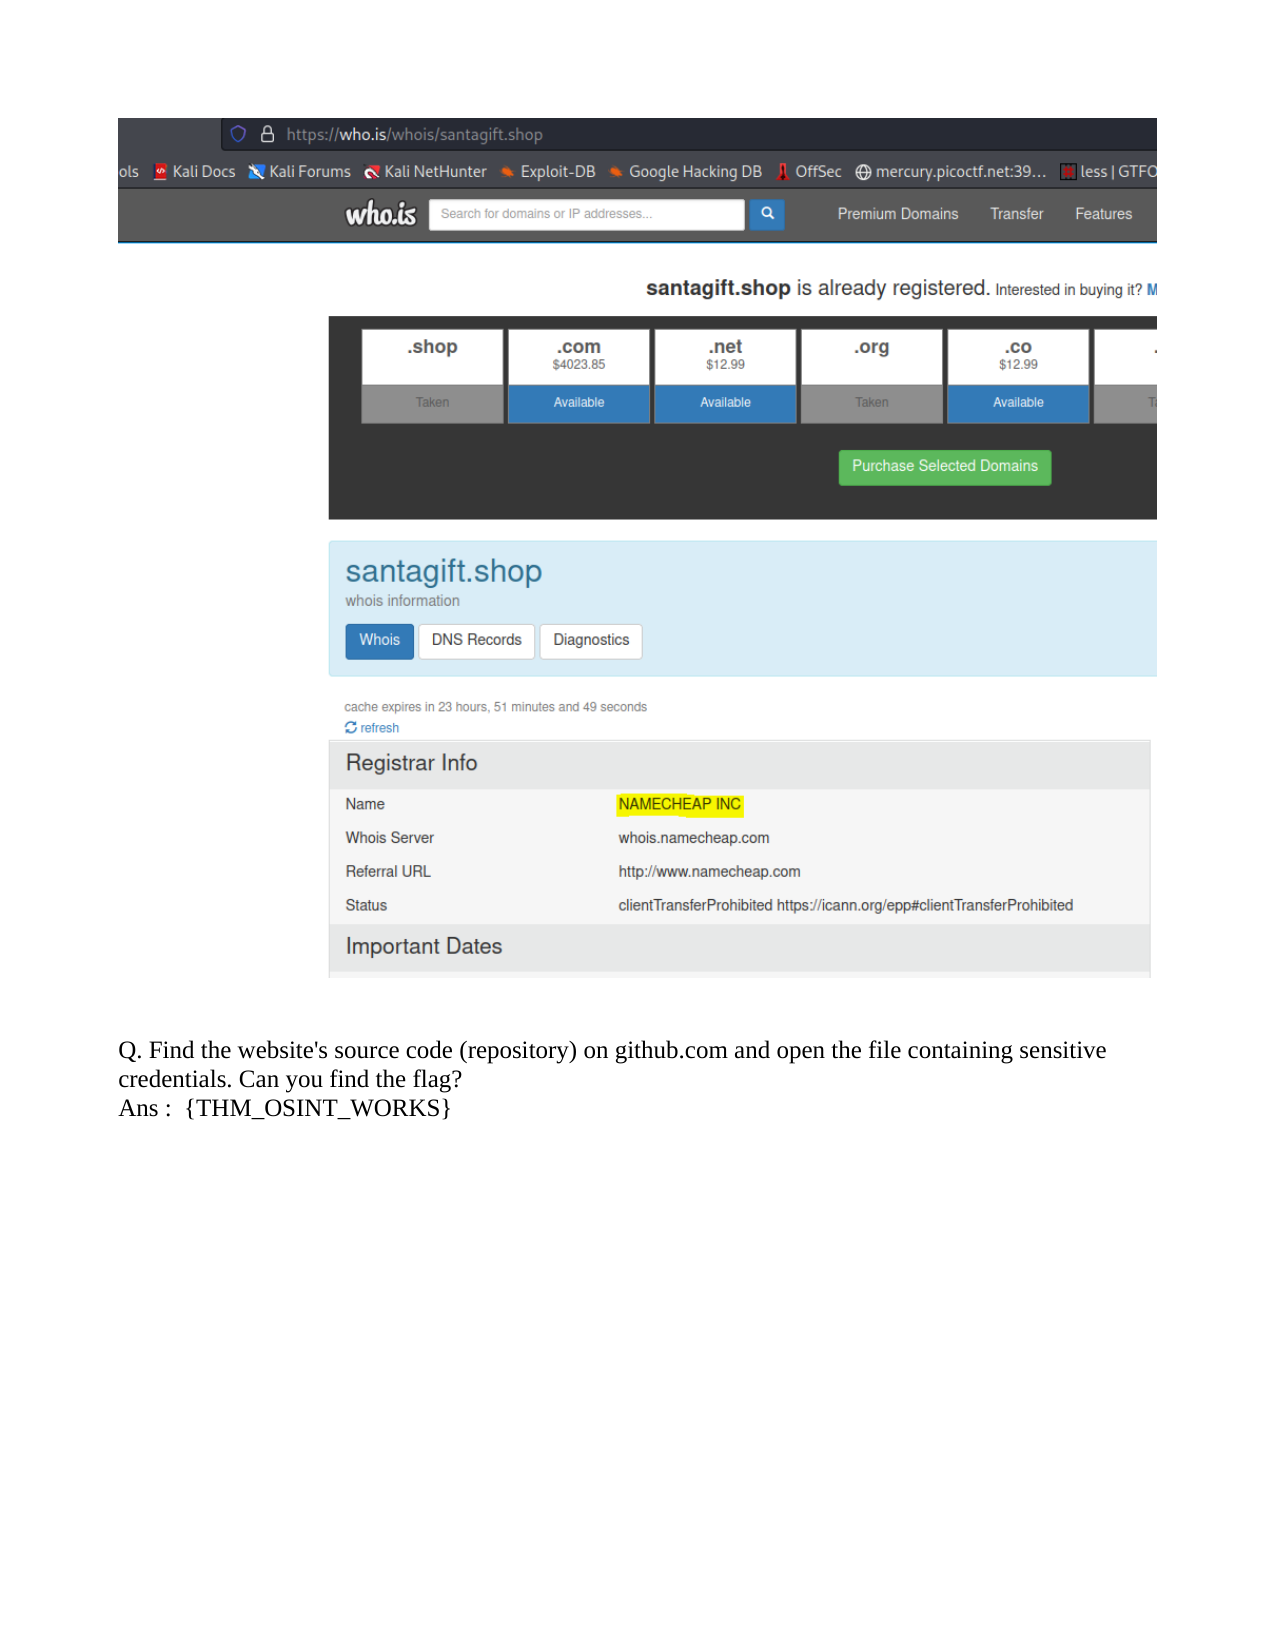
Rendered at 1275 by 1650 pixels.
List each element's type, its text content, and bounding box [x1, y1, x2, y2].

text Ans : {THM_OSINT_WORKS} [118, 1093, 1157, 1121]
text Q. Find the website's source code (repository) on github.com and open the file containing sensitive credentials. Can you find the flag? [118, 1035, 1157, 1093]
picture [118, 118, 1157, 978]
